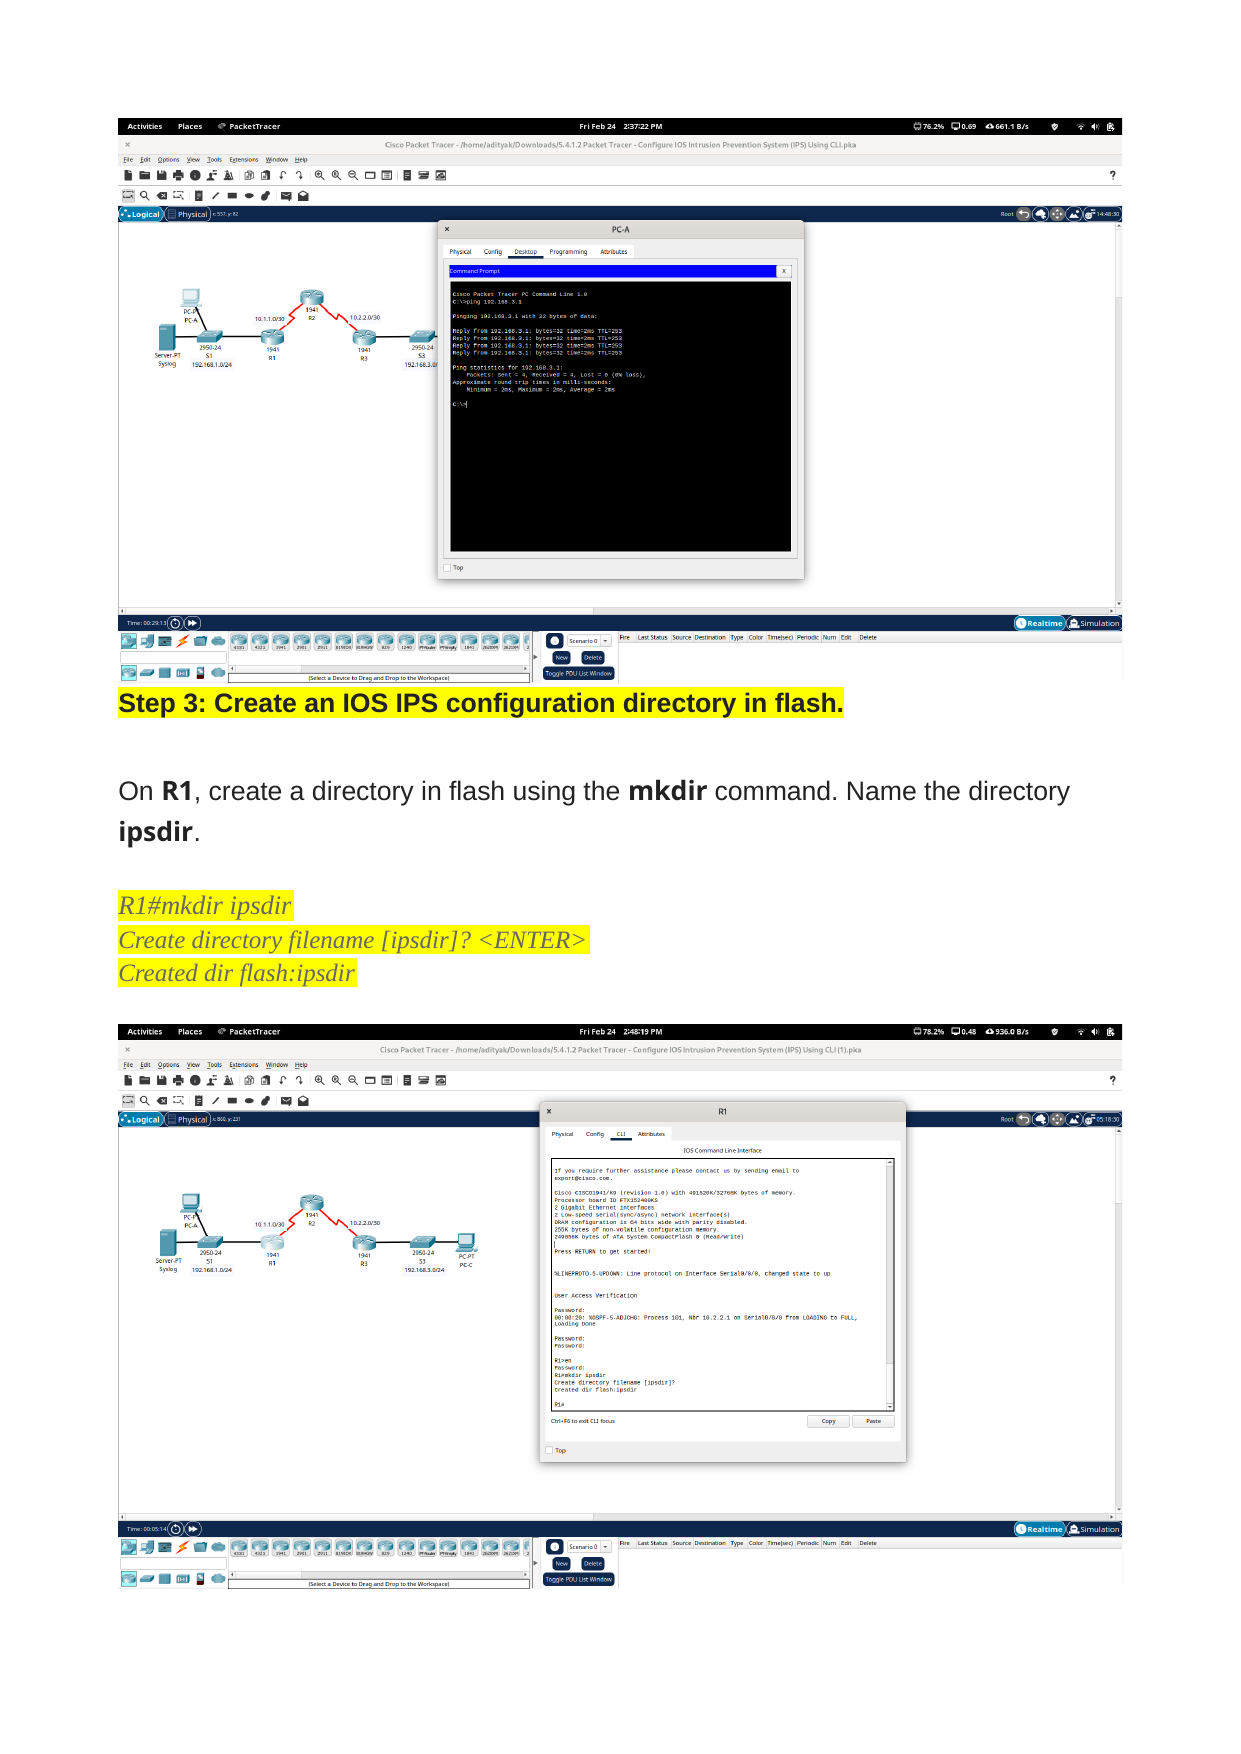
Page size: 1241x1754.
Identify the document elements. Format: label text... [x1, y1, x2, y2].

text R1#mkdir ipsdir [118, 890, 1122, 921]
picture [118, 1024, 1123, 1589]
text On R1, create a directory in flash using the mkdir command. Name the directory ipsdir. [118, 772, 1122, 849]
text Step 3: Create an IOS IPS configuration directory in flash. [118, 683, 1122, 718]
picture [118, 118, 1123, 683]
text Create directory filename [ipsdir]? <ENTER> [118, 925, 1122, 954]
text Created dir flash:ipsdir [118, 958, 1122, 987]
